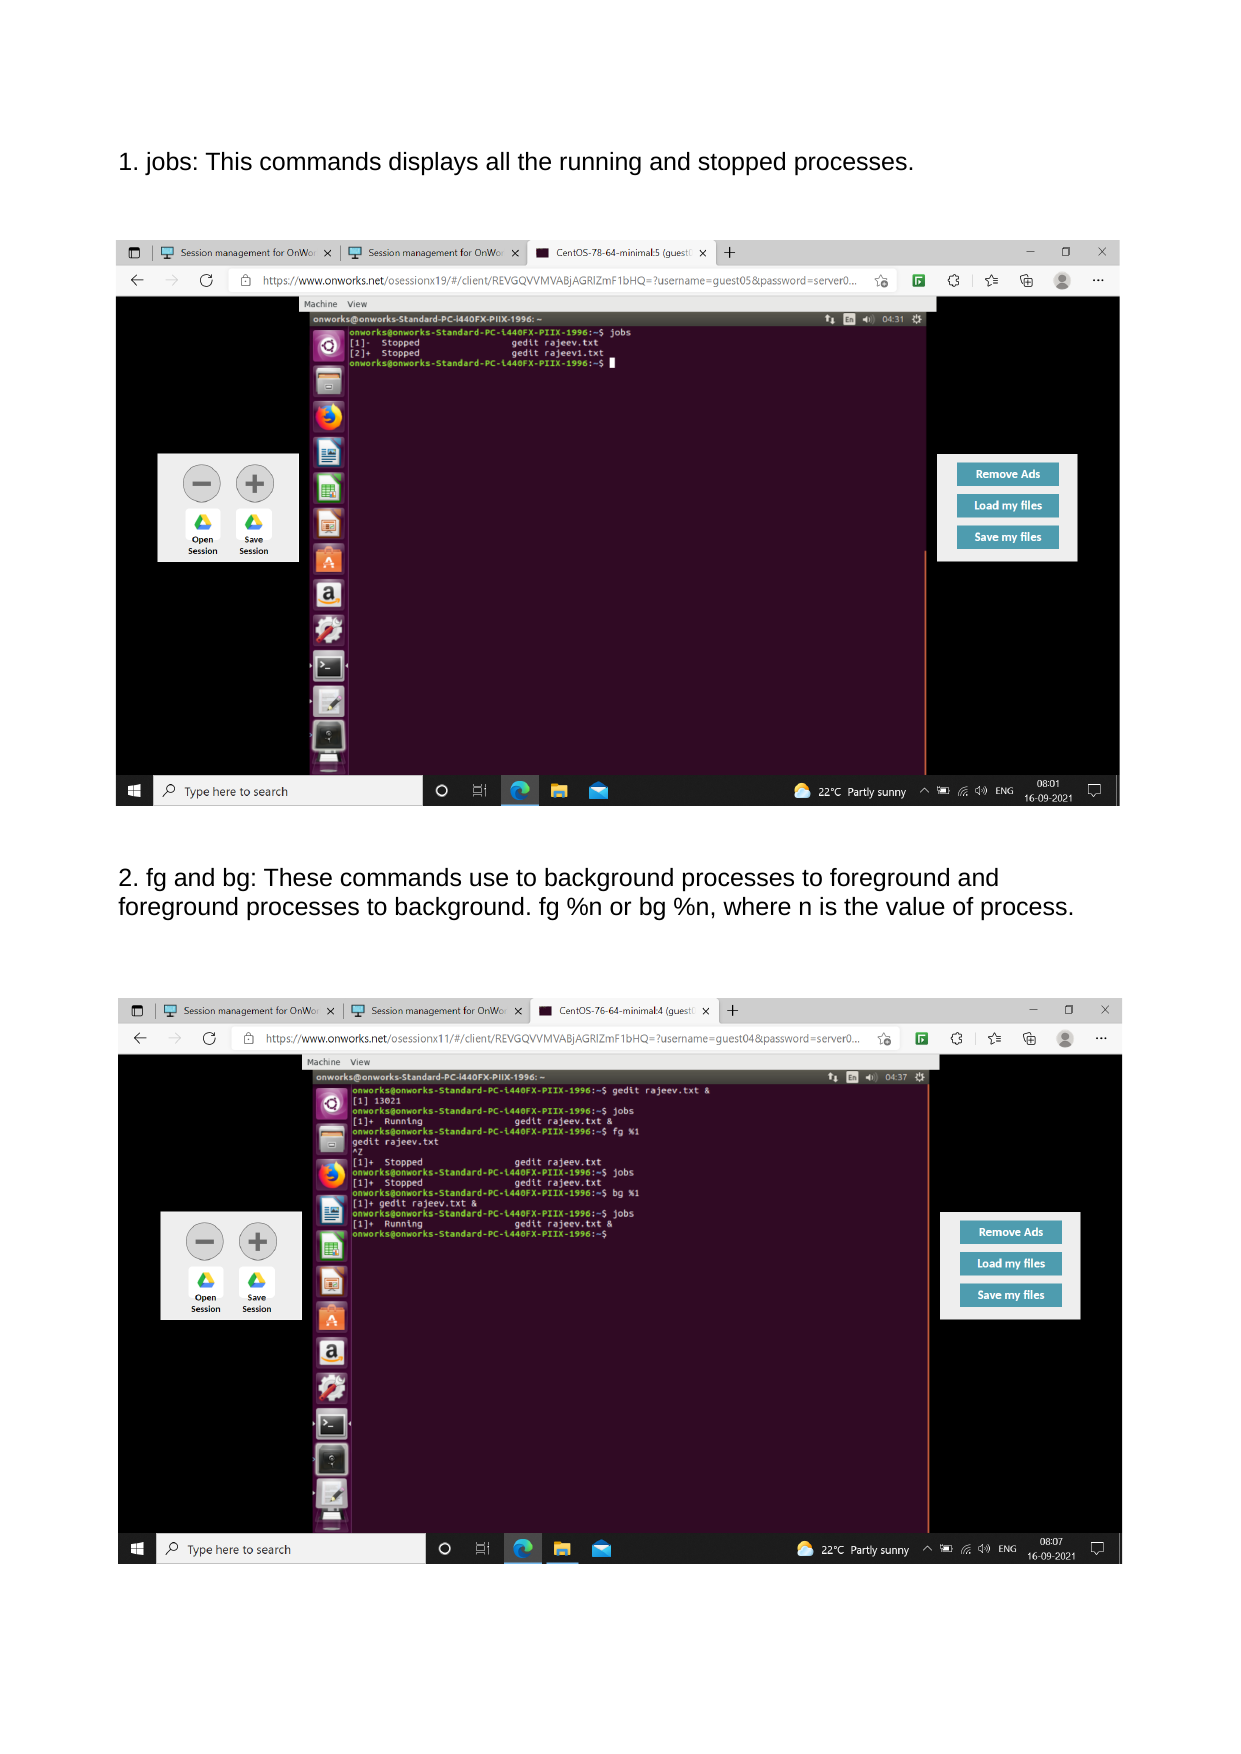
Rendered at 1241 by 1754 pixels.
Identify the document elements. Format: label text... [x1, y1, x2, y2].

picture [118, 998, 1123, 1564]
text 1. jobs: This commands displays all the running and stopped processes. [118, 147, 1122, 176]
picture [115, 240, 1120, 806]
text 2. fg and bg: These commands use to background processes to foreground and foreground processes to background. fg %n or bg %n, where n is the value of process. [118, 863, 1122, 920]
